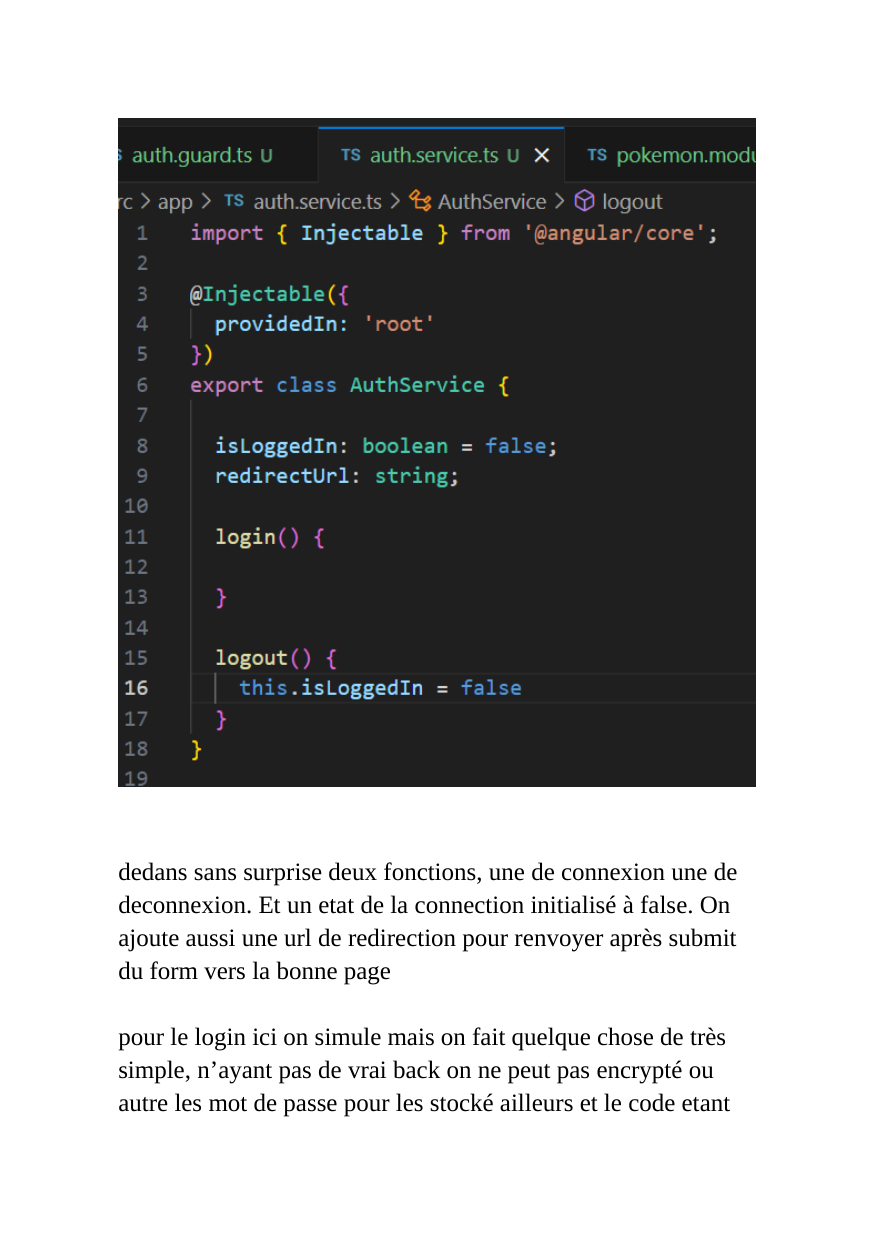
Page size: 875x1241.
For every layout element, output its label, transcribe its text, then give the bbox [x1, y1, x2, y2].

text dedans sans surprise deux fonctions, une de connexion une de deconnexion. Et un etat de la connection initialisé à false. On ajoute aussi une url de redirection pour renvoyer après submit du form vers la bonne page pour le login ici on simule mais on fait quelque chose de très simple, n’ayant pas de vrai back on ne peut pas encrypté ou autre les mot de passe pour les stocké ailleurs et le code etant [118, 787, 756, 1117]
picture [118, 118, 756, 787]
